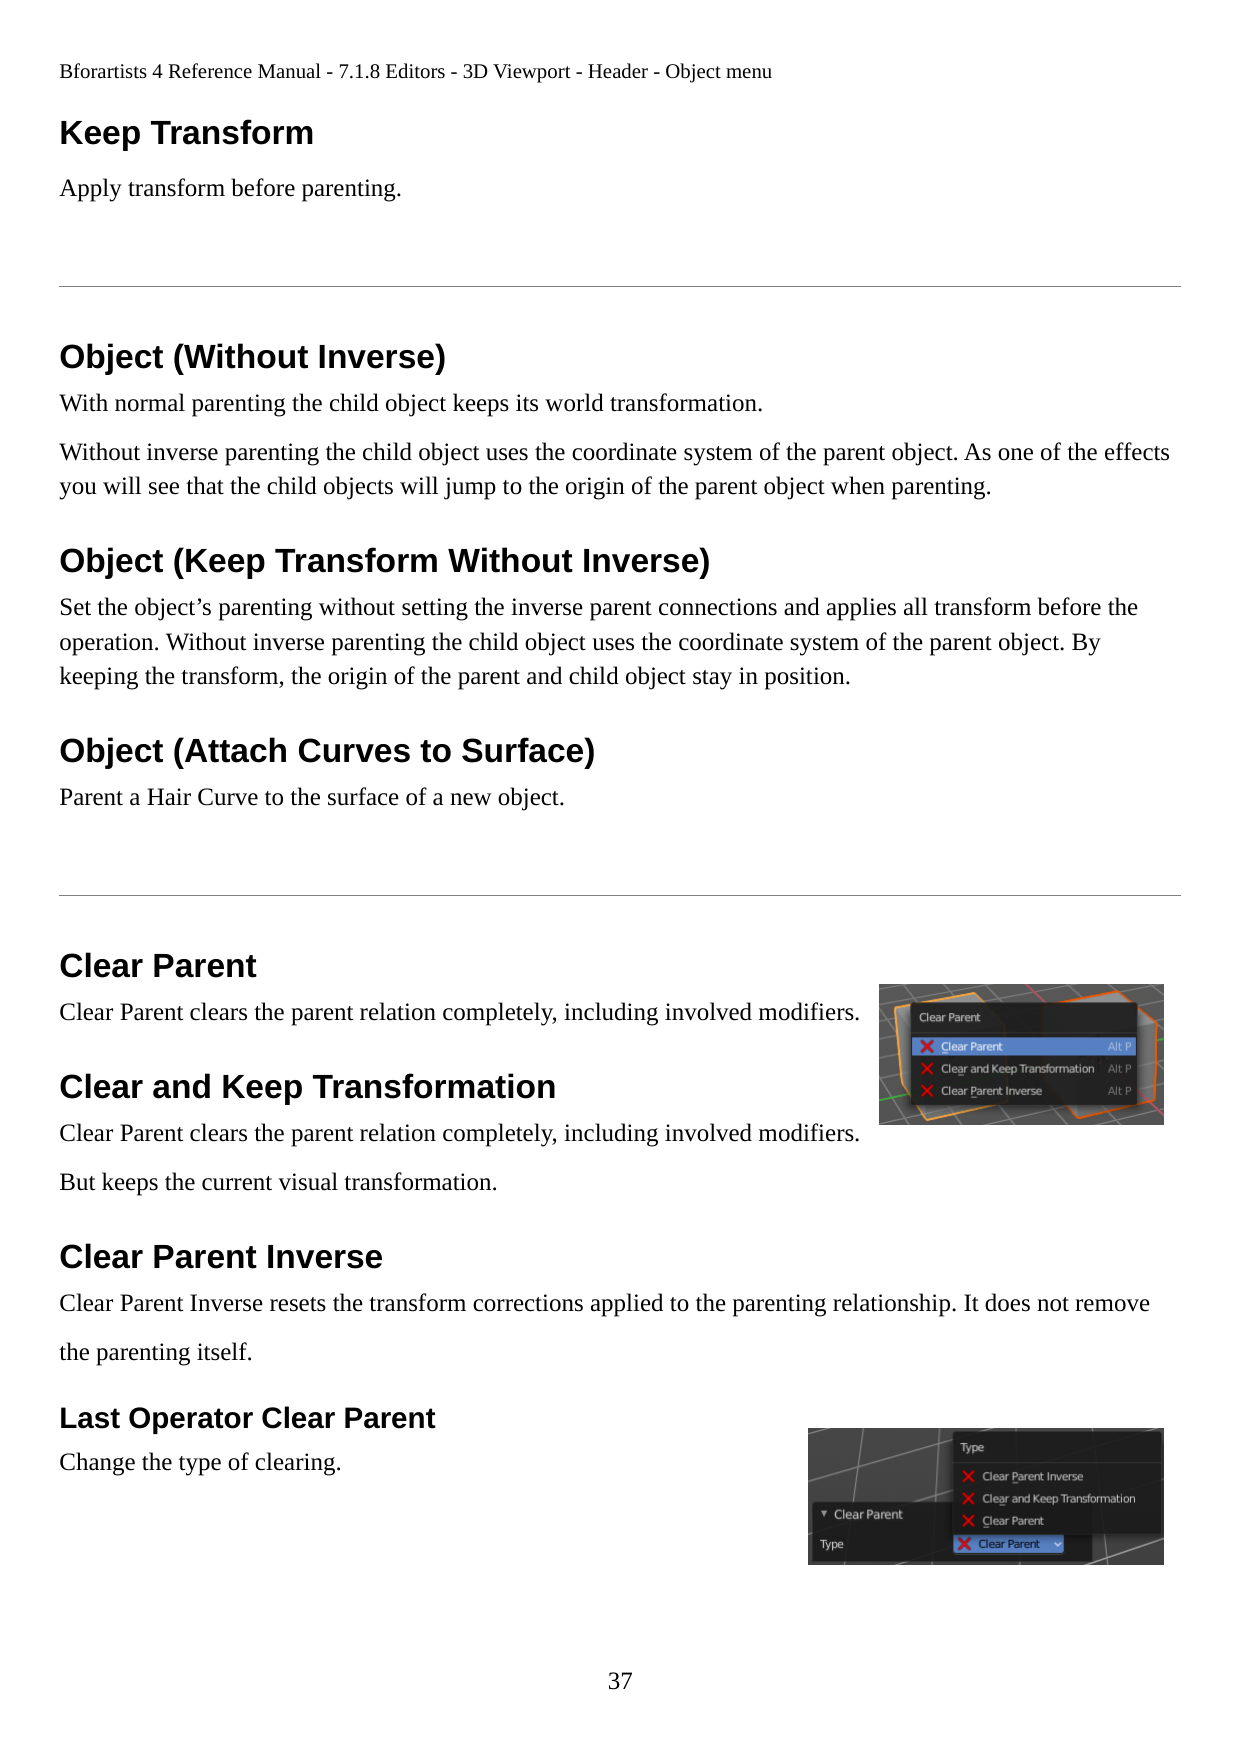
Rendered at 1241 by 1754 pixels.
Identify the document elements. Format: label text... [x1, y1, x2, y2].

text Clear Parent clears the parent relation completely, including involved modifiers. [59, 1118, 1181, 1146]
text With normal parenting the child object keeps its world transformation. [59, 388, 1181, 417]
subtitle Last Operator Clear Parent [59, 1401, 1181, 1434]
subtitle Clear Parent Inverse [59, 1237, 1181, 1275]
subtitle Clear Parent [59, 946, 1181, 984]
text But keeps the current visual transformation. [59, 1167, 1181, 1196]
subtitle Object (Without Inverse) [59, 337, 1181, 375]
text Set the object’s parenting without setting the inverse parent connections and applies all transform before the operation. Without inverse parenting the child object uses the coordinate system of the parent object. By keeping the transform, the origin of the parent and child object stay in position. [59, 592, 1181, 690]
subtitle [1164, 1067, 1181, 1105]
subtitle Object (Keep Transform Without Inverse) [59, 541, 1181, 580]
text the parenting itself. [59, 1337, 1181, 1366]
picture [808, 1428, 1164, 1565]
picture [879, 984, 1164, 1125]
text Keep Transform [59, 113, 1181, 151]
text Clear Parent Inverse resets the transform corrections applied to the parenting relationship. It does not remove [59, 1288, 1181, 1317]
subtitle Object (Attach Curves to Surface) [59, 731, 1181, 770]
text Change the type of clearing. [59, 1447, 808, 1476]
text Without inverse parenting the child object uses the coordinate system of the parent object. As one of the effects you will see that the child objects will jump to the origin of the parent object when parenting. [59, 437, 1181, 500]
text Parent a Hair Curve to the surface of a new object. [59, 782, 1181, 811]
subtitle Clear and Keep Transformation [59, 1067, 879, 1105]
text Clear Parent clears the parent relation completely, including involved modifiers. [59, 997, 879, 1025]
text Apply transform before parenting. [59, 173, 1181, 202]
